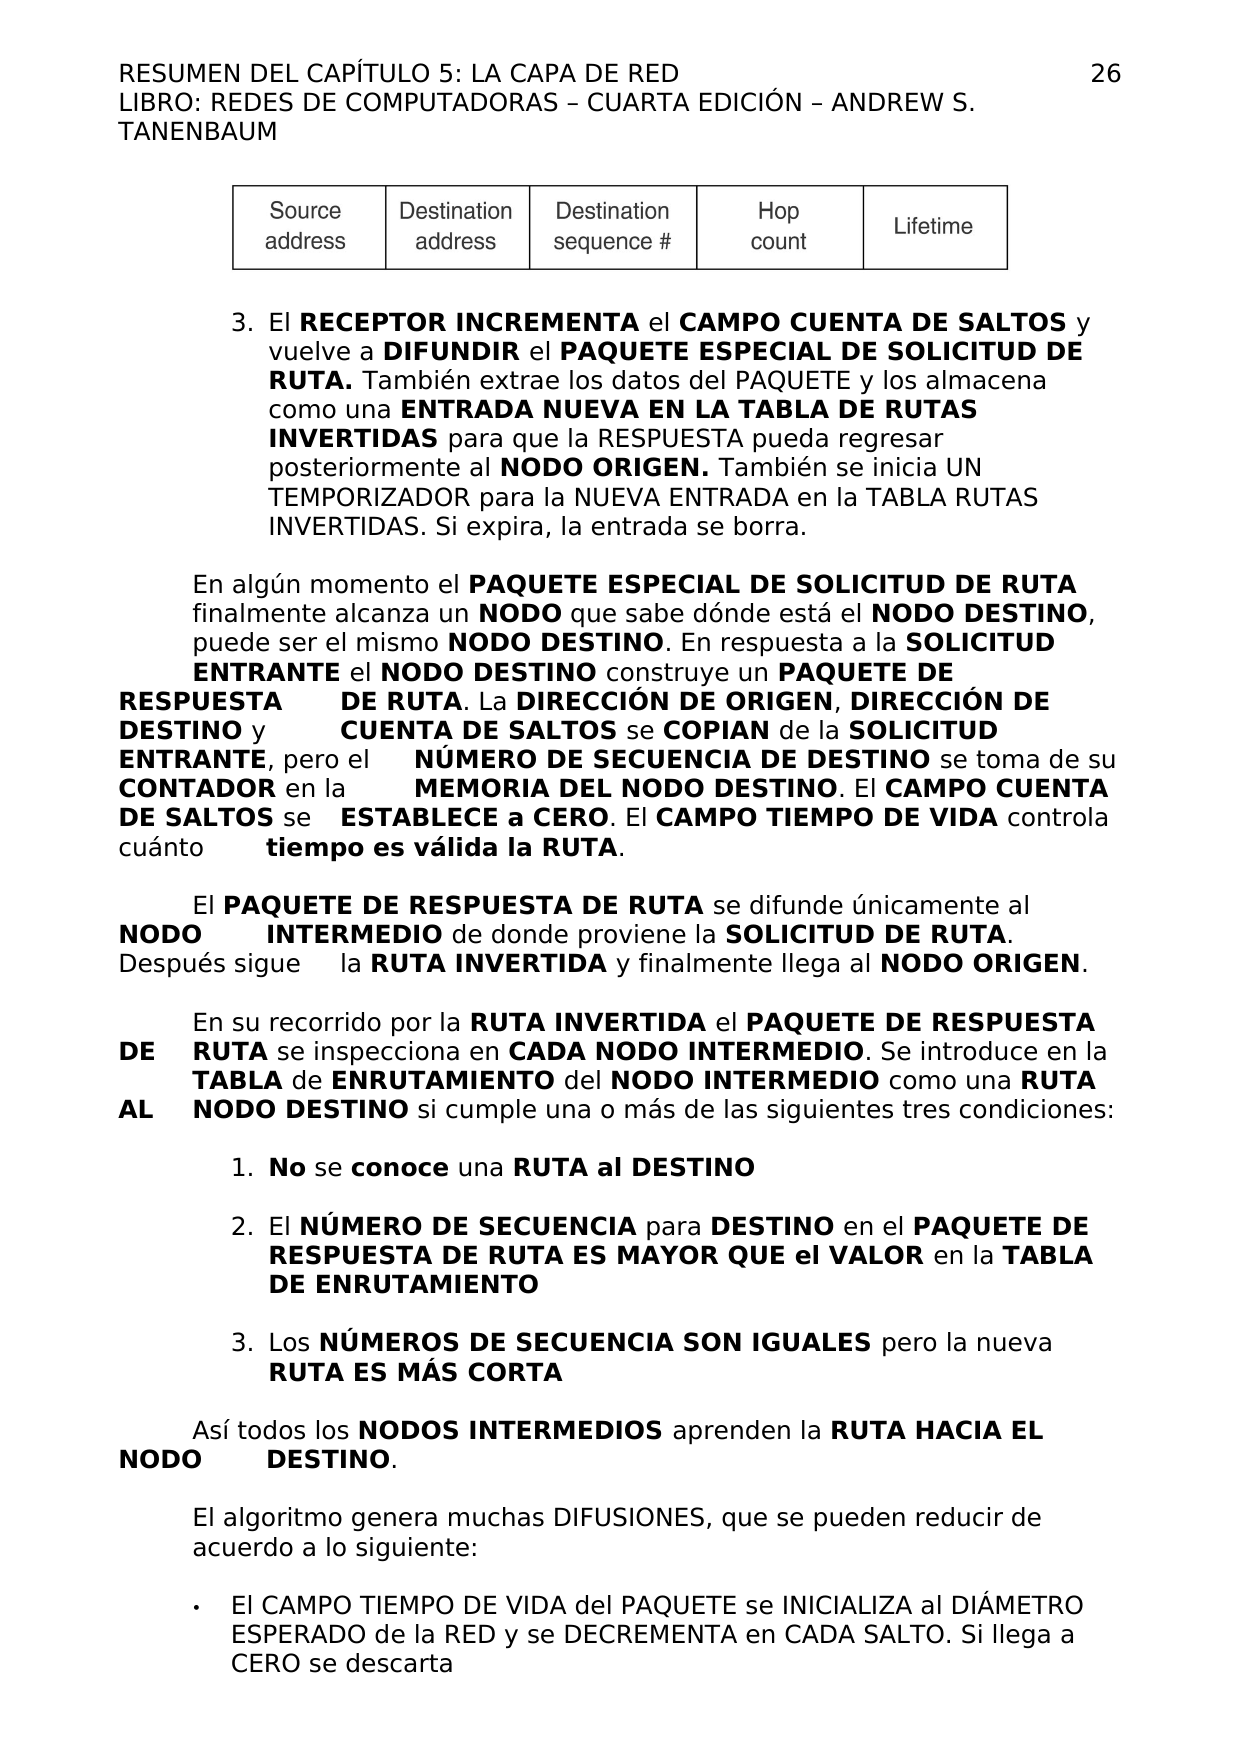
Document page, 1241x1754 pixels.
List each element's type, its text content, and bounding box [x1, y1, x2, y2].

list Los NÚMEROS DE SECUENCIA SON IGUALES pero la nueva RUTA ES MÁS CORTA [231, 1328, 1122, 1387]
list El CAMPO TIEMPO DE VIDA del PAQUETE se INICIALIZA al DIÁMETRO ESPERADO de la RED y se DECREMENTA en CADA SALTO. Si llega a CERO se descarta [193, 1591, 1122, 1678]
text Así todos los NODOS INTERMEDIOS aprenden la RUTA HACIA EL NODO DESTINO. [118, 1416, 1122, 1474]
text En algún momento el PAQUETE ESPECIAL DE SOLICITUD DE RUTA finalmente alcanza un NODO que sabe dónde está el NODO DESTINO, puede ser el mismo NODO DESTINO. En respuesta a la SOLICITUD ENTRANTE el NODO DESTINO construye un PAQUETE DE RESPUESTA DE RUTA. La DIRECCIÓN DE ORIGEN, DIRECCIÓN DE DESTINO y CUENTA DE SALTOS se COPIAN de la SOLICITUD ENTRANTE, pero el NÚMERO DE SECUENCIA DE DESTINO se toma de su CONTADOR en la MEMORIA DEL NODO DESTINO. El CAMPO CUENTA DE SALTOS se ESTABLECE a CERO. El CAMPO TIEMPO DE VIDA controla cuánto tiempo es válida la RUTA. [118, 570, 1122, 862]
text En su recorrido por la RUTA INVERTIDA el PAQUETE DE RESPUESTA DE RUTA se inspecciona en CADA NODO INTERMEDIO. Se introduce en la TABLA de ENRUTAMIENTO del NODO INTERMEDIO como una RUTA AL NODO DESTINO si cumple una o más de las siguientes tres condiciones: [118, 1008, 1122, 1124]
picture [222, 176, 1018, 279]
text El PAQUETE DE RESPUESTA DE RUTA se difunde únicamente al NODO INTERMEDIO de donde proviene la SOLICITUD DE RUTA. Después sigue la RUTA INVERTIDA y finalmente llega al NODO ORIGEN. [118, 891, 1122, 978]
list El RECEPTOR INCREMENTA el CAMPO CUENTA DE SALTOS y vuelve a DIFUNDIR el PAQUETE ESPECIAL DE SOLICITUD DE RUTA. También extrae los datos del PAQUETE y los almacena como una ENTRADA NUEVA EN LA TABLA DE RUTAS INVERTIDAS para que la RESPUESTA pueda regresar posteriormente al NODO ORIGEN. También se inicia UN TEMPORIZADOR para la NUEVA ENTRADA en la TABLA RUTAS INVERTIDAS. Si expira, la entrada se borra. [231, 308, 1122, 541]
text El algoritmo genera muchas DIFUSIONES, que se pueden reducir de acuerdo a lo siguiente: [118, 1503, 1122, 1562]
list No se conoce una RUTA al DESTINO [231, 1153, 1122, 1183]
list El NÚMERO DE SECUENCIA para DESTINO en el PAQUETE DE RESPUESTA DE RUTA ES MAYOR QUE el VALOR en la TABLA DE ENRUTAMIENTO [231, 1212, 1122, 1299]
